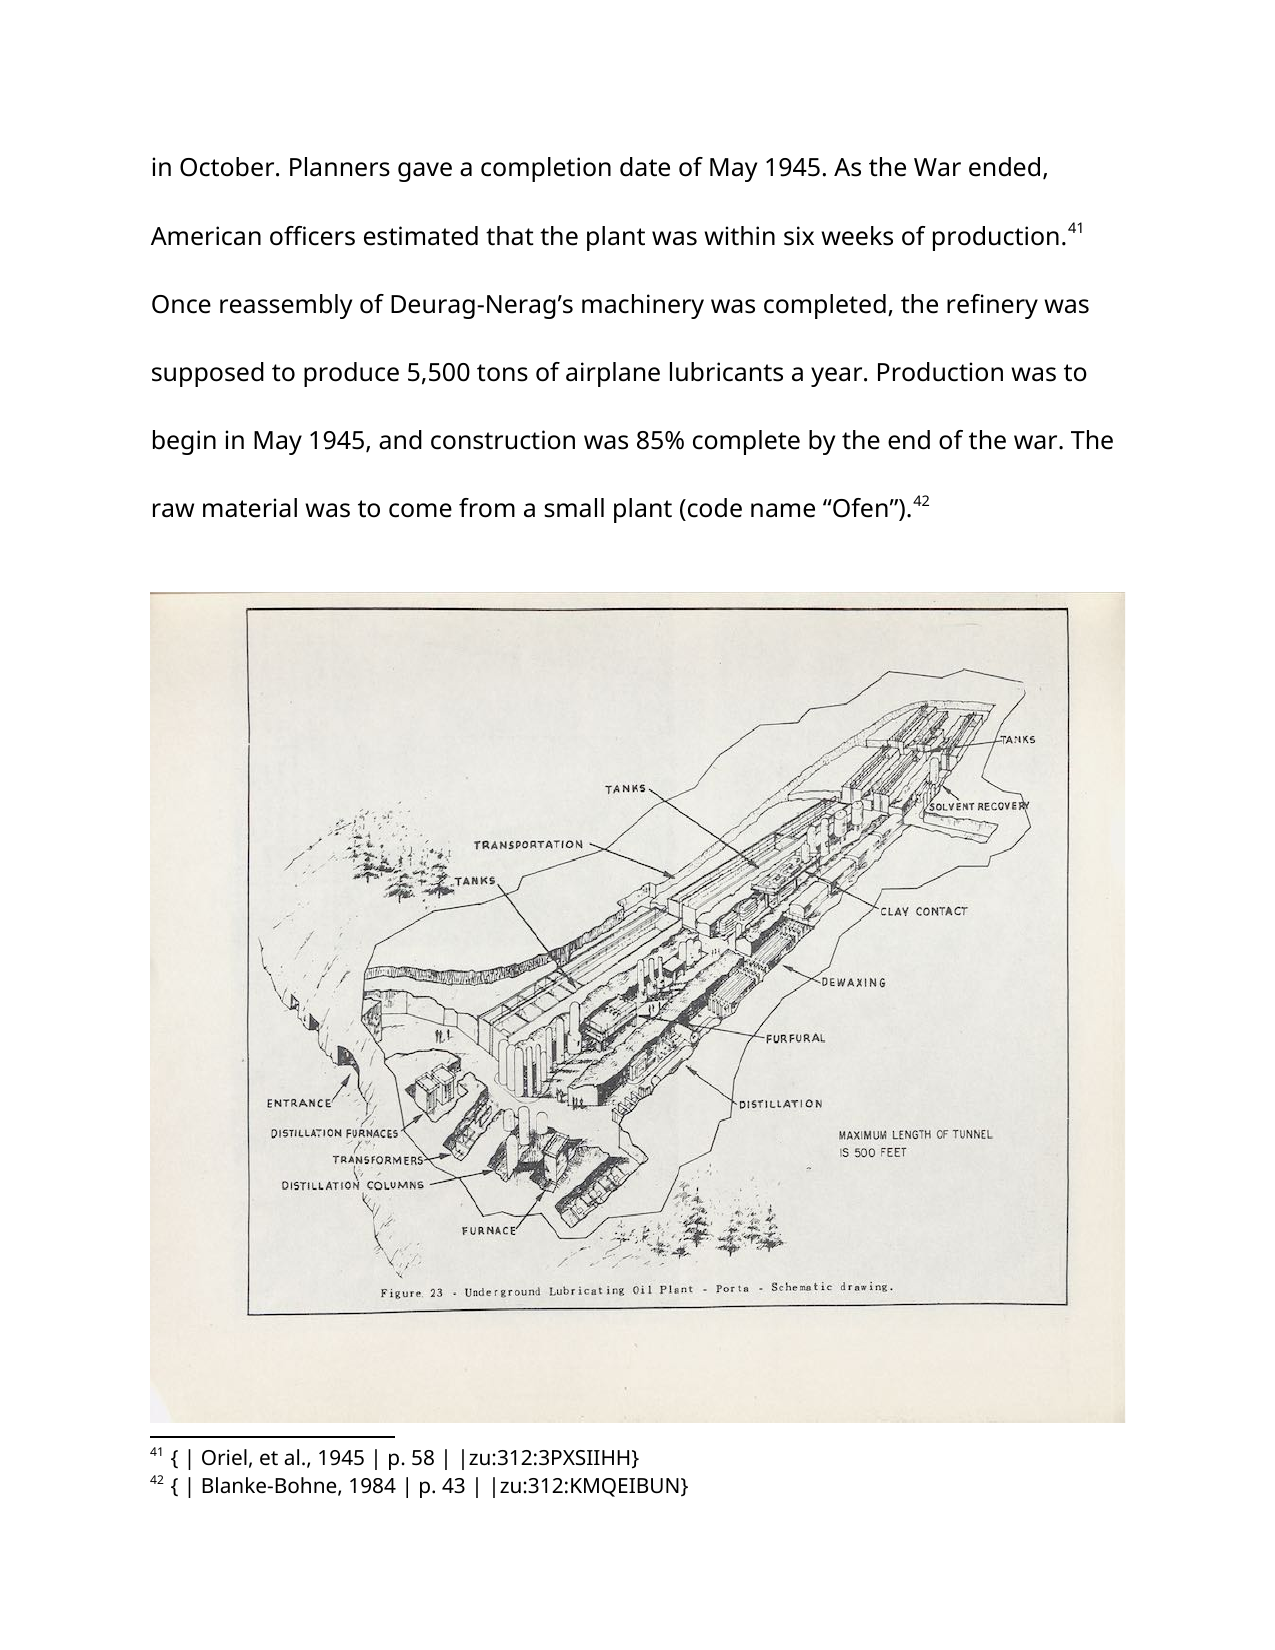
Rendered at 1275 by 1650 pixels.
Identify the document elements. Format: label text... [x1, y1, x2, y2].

text { | Oriel, et al., 1945 | p. 58 | |zu:312:3PXSIIHH} [150, 1443, 1125, 1472]
text { | Blanke-Bohne, 1984 | p. 43 | |zu:312:KMQEIBUN} [150, 1472, 1125, 1500]
text in October. Planners gave a completion date of May 1945. As the War ended, American officers estimated that the plant was within six weeks of production. Once reassembly of Deurag-Nerag’s machinery was completed, the refinery was supposed to produce 5,500 tons of airplane lubricants a year. Production was to begin in May 1945, and construction was 85% complete by the end of the war. The raw material was to come from a small plant (code name “Ofen”). [150, 150, 1125, 525]
picture [150, 592, 1125, 1423]
